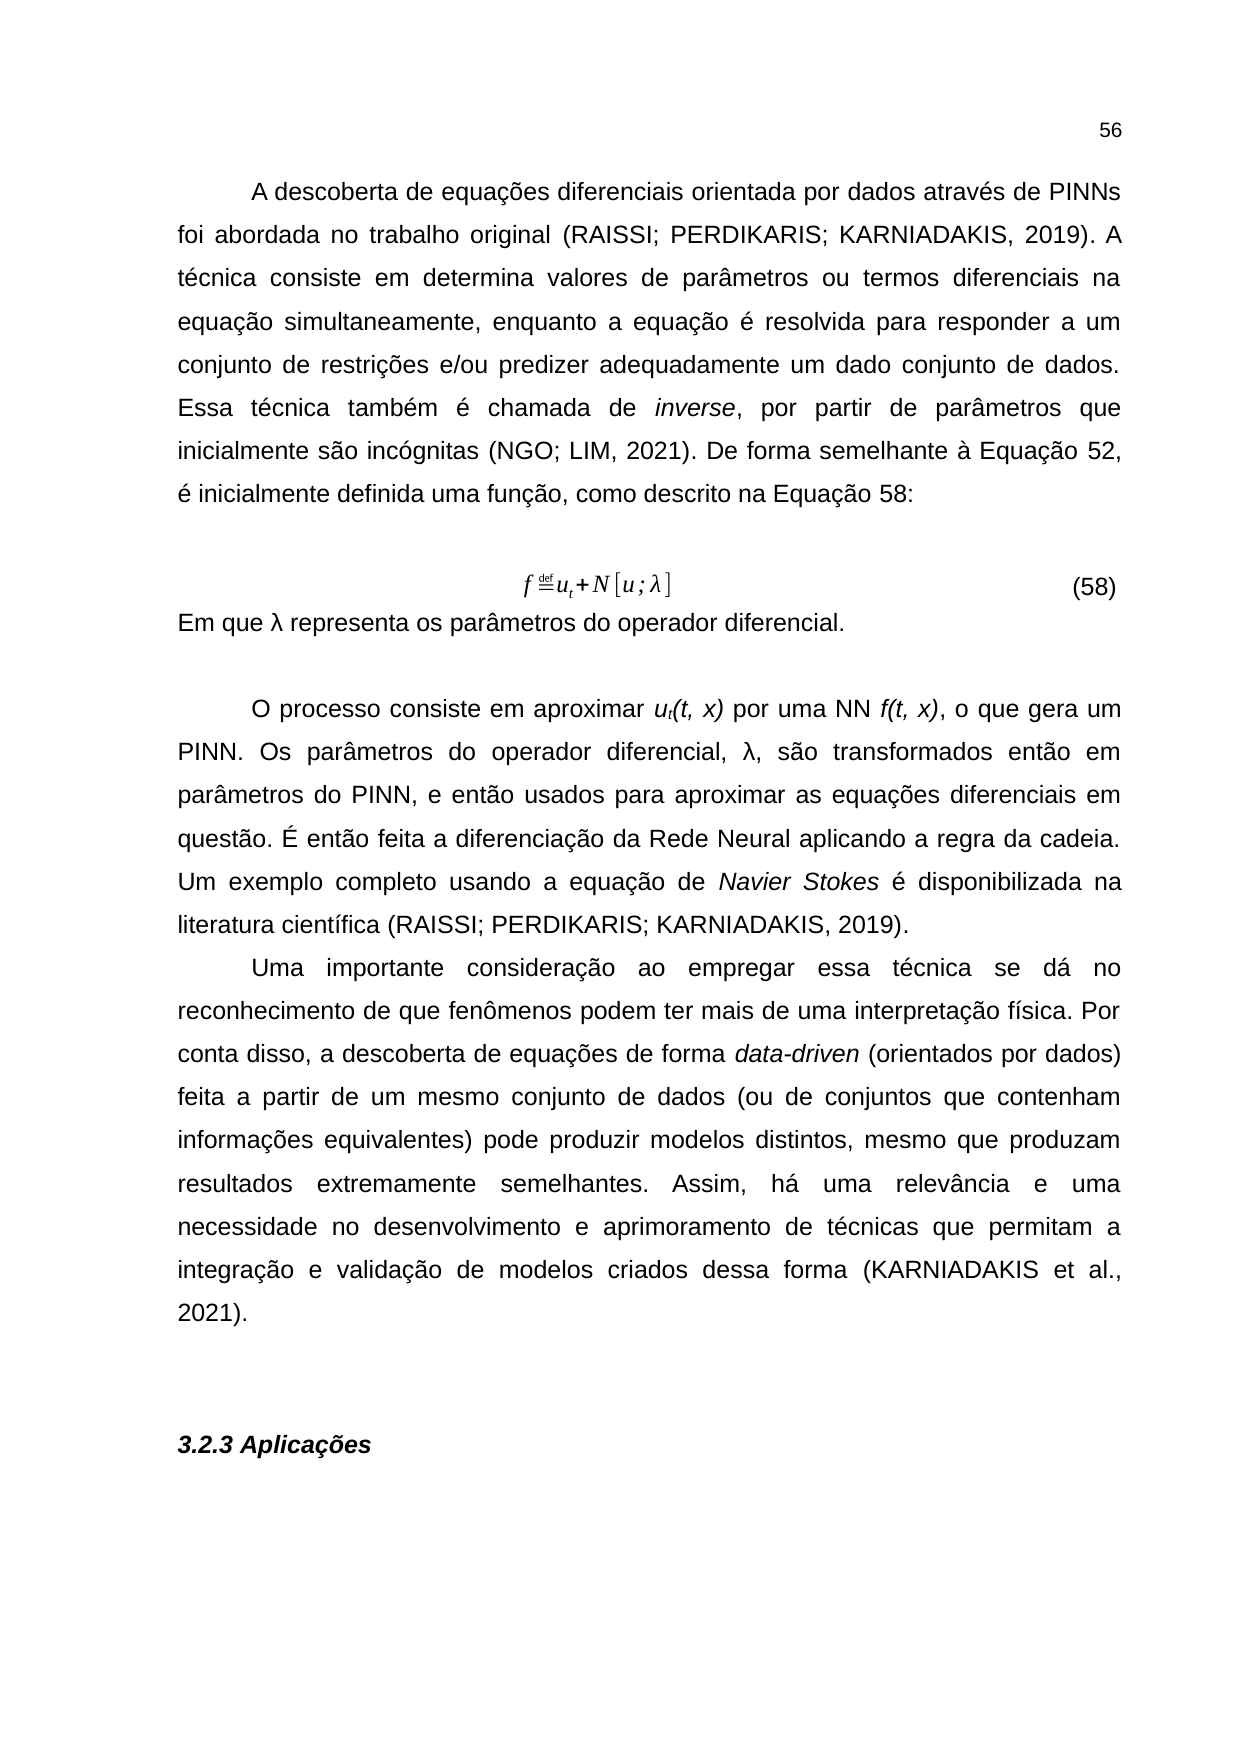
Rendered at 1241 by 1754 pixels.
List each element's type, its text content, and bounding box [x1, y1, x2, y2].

text A descoberta de equações diferenciais orientada por dados através de PINNs foi abordada no trabalho original (RAISSI; PERDIKARIS; KARNIADAKIS, 2019). A técnica consiste em determina valores de parâmetros ou termos diferenciais na equação simultaneamente, enquanto a equação é resolvida para responder a um conjunto de restrições e/ou predizer adequadamente um dado conjunto de dados. Essa técnica também é chamada de inverse, por partir de parâmetros que inicialmente são incógnitas (NGO; LIM, 2021). De forma semelhante à Equação 52, é inicialmente definida uma função, como descrito na Equação 58: [177, 177, 1122, 508]
table_header (58) [1017, 565, 1122, 608]
text Uma importante consideração ao empregar essa técnica se dá no reconhecimento de que fenômenos podem ter mais de uma interpretação física. Por conta disso, a descoberta de equações de forma data-driven (orientados por dados) feita a partir de um mesmo conjunto de dados (ou de conjuntos que contenham informações equivalentes) pode produzir modelos distintos, mesmo que produzam resultados extremamente semelhantes. Assim, há uma relevância e uma necessidade no desenvolvimento e aprimoramento de técnicas que permitam a integração e validação de modelos criados dessa forma (KARNIADAKIS et al., 2021). [177, 953, 1122, 1327]
table_header [177, 565, 1017, 608]
text O processo consiste em aproximar ut(t, x) por uma NN f(t, x), o que gera um PINN. Os parâmetros do operador diferencial, λ, são transformados então em parâmetros do PINN, e então usados para aproximar as equações diferenciais em questão. É então feita a diferenciação da Rede Neural aplicando a regra da cadeia. Um exemplo completo usando a equação de Navier Stokes é disponibilizada na literatura científica (RAISSI; PERDIKARIS; KARNIADAKIS, 2019). [177, 694, 1122, 939]
subtitle Aplicações [177, 1430, 1122, 1458]
text Em que λ representa os parâmetros do operador diferencial. [177, 608, 1122, 637]
